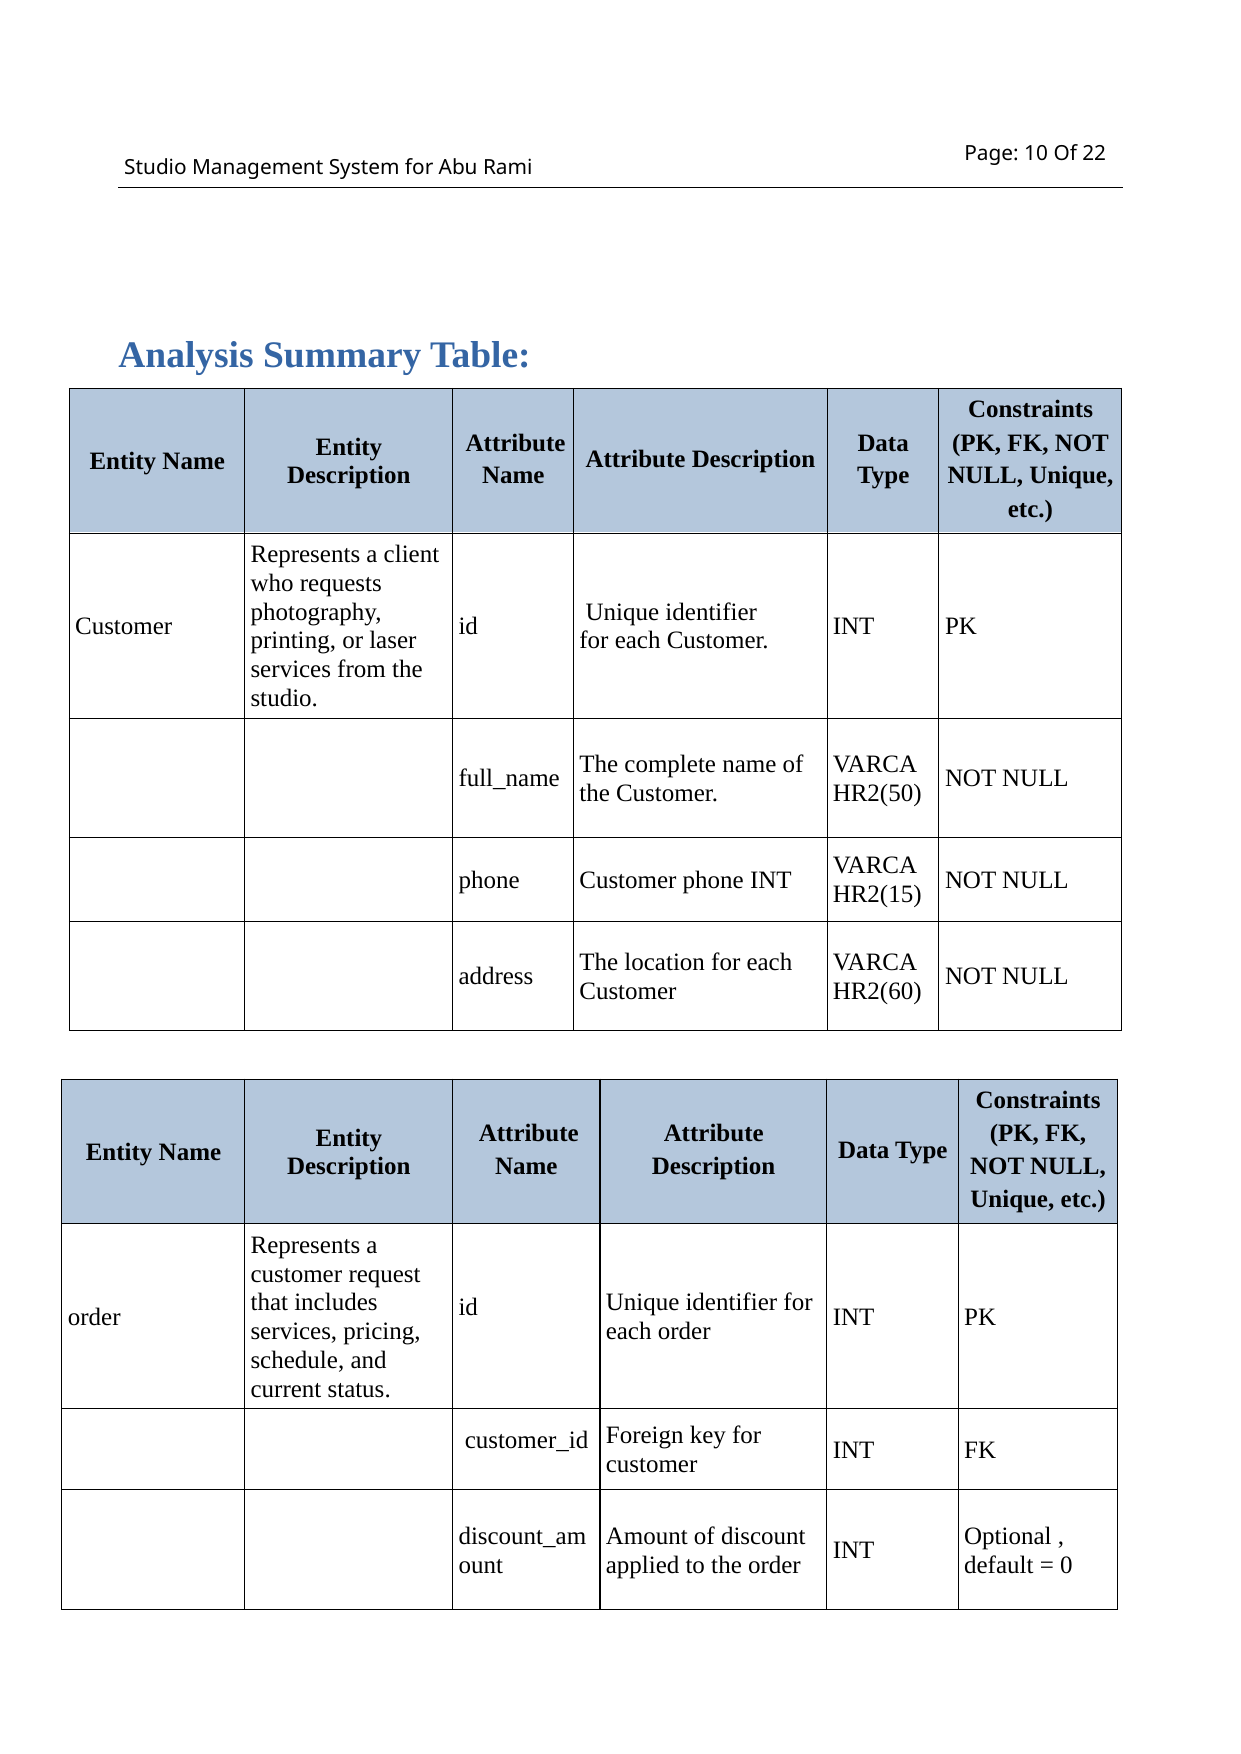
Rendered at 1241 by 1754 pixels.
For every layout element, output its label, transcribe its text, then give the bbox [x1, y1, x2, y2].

table_cell Customer phone INT [574, 838, 827, 921]
table_cell PK [939, 534, 1121, 717]
table_header Attribute Name [453, 1080, 599, 1223]
table_cell NOT NULL [939, 922, 1121, 1030]
table_cell VARCAHR2(50) [828, 719, 938, 837]
table_cell INT [828, 534, 938, 717]
table_cell Foreign key for customer [601, 1409, 826, 1489]
table_cell Amount of discount applied to the order [601, 1490, 826, 1609]
table_header Entity Name [62, 1080, 244, 1223]
table_cell [62, 1490, 244, 1609]
table_cell Unique identifier for each order [601, 1224, 826, 1408]
table_cell Represents a customer request that includes services, pricing, schedule, and current status. [245, 1224, 452, 1408]
table_header Constraints (PK, FK, NOT NULL, Unique, etc.) [939, 389, 1121, 532]
table_cell [245, 922, 452, 1030]
table_header Attribute Description [574, 389, 827, 532]
table_cell NOT NULL [939, 719, 1121, 837]
table_cell The location for each Customer [574, 922, 827, 1030]
table_cell INT [827, 1490, 958, 1609]
table_cell [70, 838, 244, 921]
table_header Entity Name [70, 389, 244, 532]
table_cell discount_amount [453, 1490, 599, 1609]
table_header Constraints (PK, FK, NOT NULL, Unique, etc.) [959, 1080, 1117, 1223]
table_header Attribute Description [601, 1080, 826, 1223]
table_cell id [453, 1224, 599, 1408]
table_cell FK [959, 1409, 1117, 1489]
table_cell INT [827, 1224, 958, 1408]
table_cell customer_id [453, 1409, 599, 1489]
table_cell [62, 1409, 244, 1489]
table_cell [70, 922, 244, 1030]
table_cell order [62, 1224, 244, 1408]
table_cell VARCAHR2(60) [828, 922, 938, 1030]
subtitle Analysis Summary Table: [118, 332, 1122, 375]
table_cell [70, 719, 244, 837]
table_header Attribute Name [453, 389, 573, 532]
table_cell Optional , default = 0 [959, 1490, 1117, 1609]
table_cell [245, 719, 452, 837]
table_header Data Type [828, 389, 938, 532]
table_header Data Type [827, 1080, 958, 1223]
table_cell NOT NULL [939, 838, 1121, 921]
table_cell The complete name of the Customer. [574, 719, 827, 837]
table_cell [245, 838, 452, 921]
table_cell id [453, 534, 573, 717]
table_cell [245, 1409, 452, 1489]
table_header Entity Description [245, 389, 452, 532]
table_header Entity Description [245, 1080, 452, 1223]
table_cell PK [959, 1224, 1117, 1408]
table_cell VARCAHR2(15) [828, 838, 938, 921]
table_cell [245, 1490, 452, 1609]
table_cell Unique identifier for each Customer. [574, 534, 827, 717]
table_cell Represents a client who requests photography, printing, or laser services from the studio. [245, 534, 452, 717]
table_cell full_name [453, 719, 573, 837]
table_cell address [453, 922, 573, 1030]
table_cell INT [827, 1409, 958, 1489]
table_cell Customer [70, 534, 244, 717]
table_cell phone [453, 838, 573, 921]
